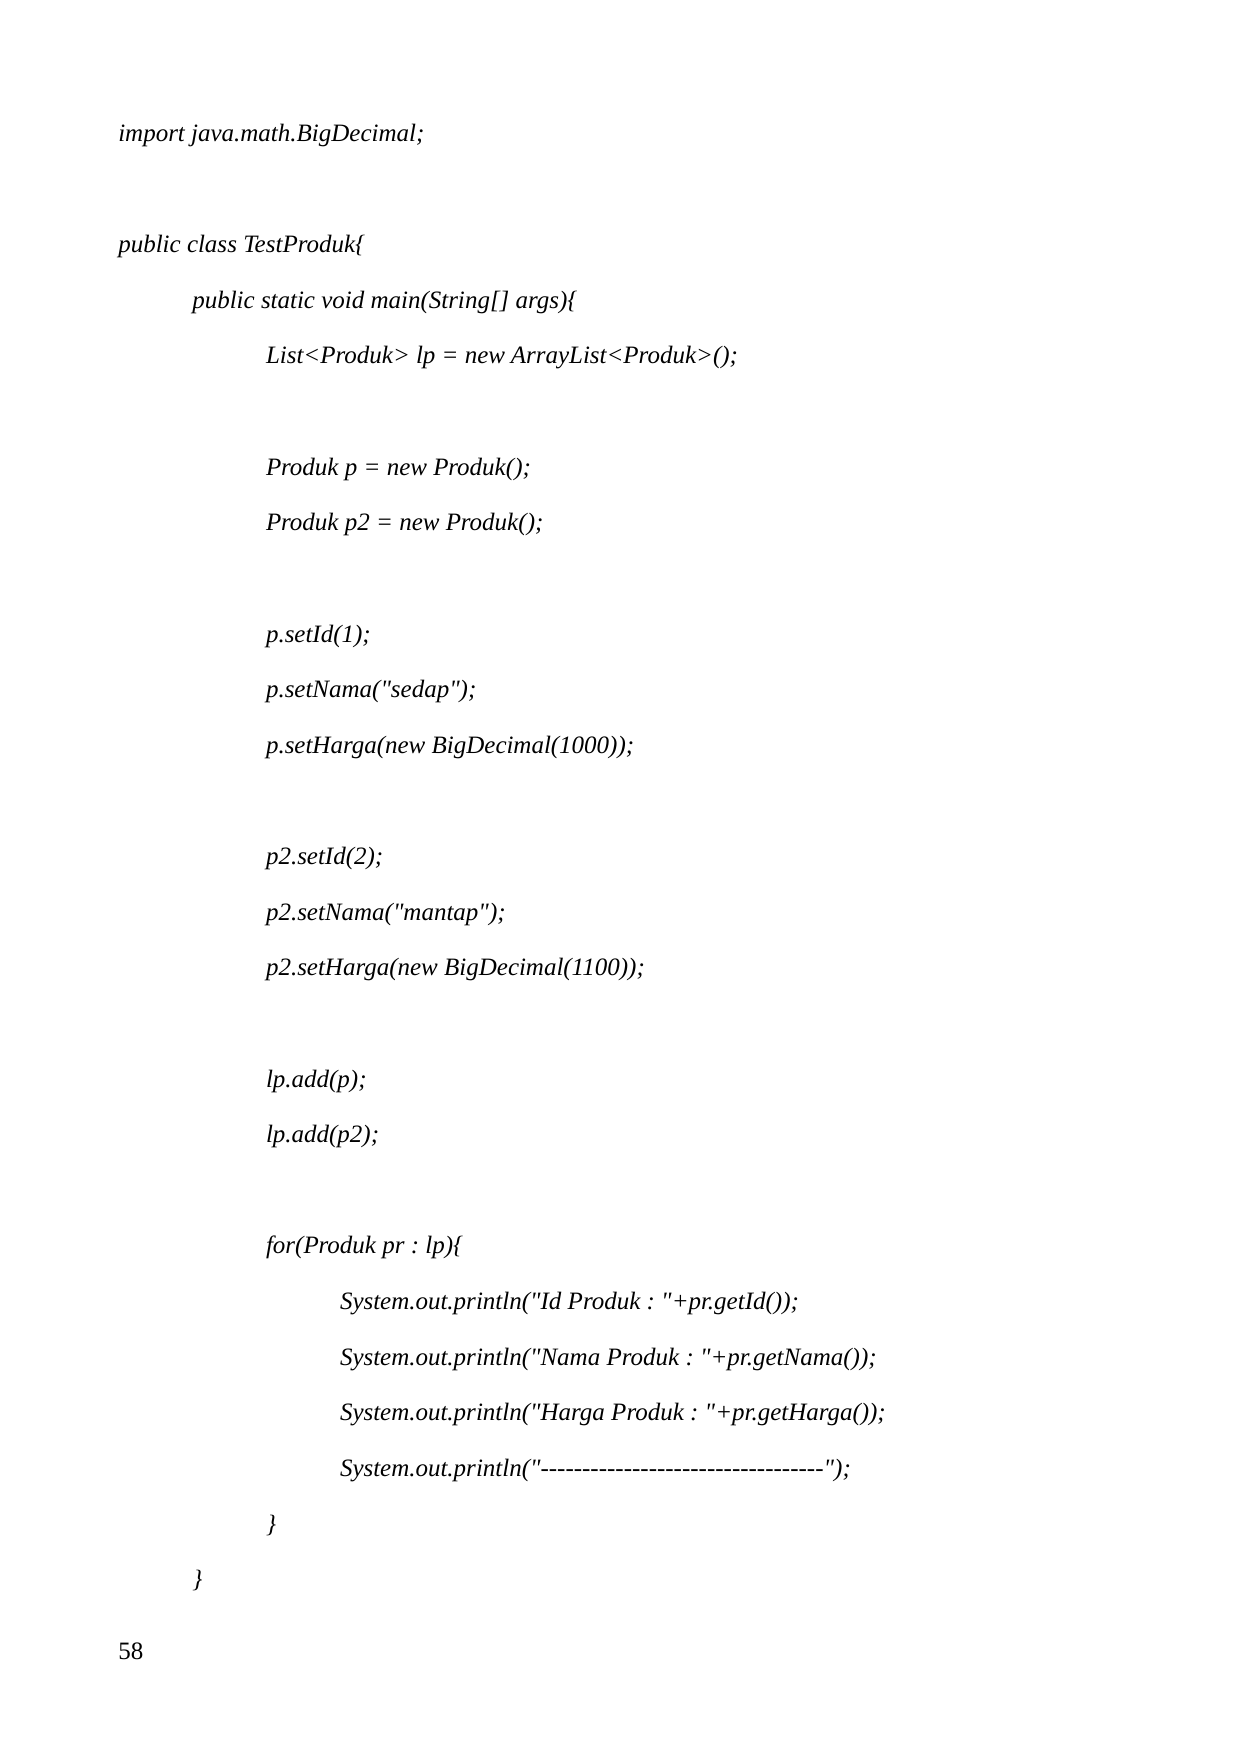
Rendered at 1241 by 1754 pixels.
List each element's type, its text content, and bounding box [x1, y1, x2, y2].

text lp.add(p); [118, 1064, 1122, 1092]
text lp.add(p2); [118, 1119, 1122, 1148]
text p2.setNama("mantap"); [118, 897, 1122, 926]
text public class TestProduk{ [118, 229, 1122, 258]
text p.setId(1); [118, 619, 1122, 647]
text Produk p = new Produk(); [118, 452, 1122, 481]
text } [118, 1564, 1122, 1593]
text p.setHarga(new BigDecimal(1000)); [118, 730, 1122, 759]
text p2.setHarga(new BigDecimal(1100)); [118, 952, 1122, 981]
text System.out.println("Nama Produk : "+pr.getNama()); [118, 1342, 1122, 1371]
text public static void main(String[] args){ [118, 285, 1122, 314]
text import java.math.BigDecimal; [118, 118, 1122, 147]
text System.out.println("Harga Produk : "+pr.getHarga()); [118, 1397, 1122, 1426]
text for(Produk pr : lp){ [118, 1231, 1122, 1259]
text List<Produk> lp = new ArrayList<Produk>(); [118, 341, 1122, 369]
text System.out.println("----------------------------------"); [118, 1453, 1122, 1482]
text } [118, 1509, 1122, 1537]
text System.out.println("Id Produk : "+pr.getId()); [118, 1286, 1122, 1315]
text p2.setId(2); [118, 841, 1122, 870]
text Produk p2 = new Produk(); [118, 507, 1122, 536]
text p.setNama("sedap"); [118, 674, 1122, 703]
